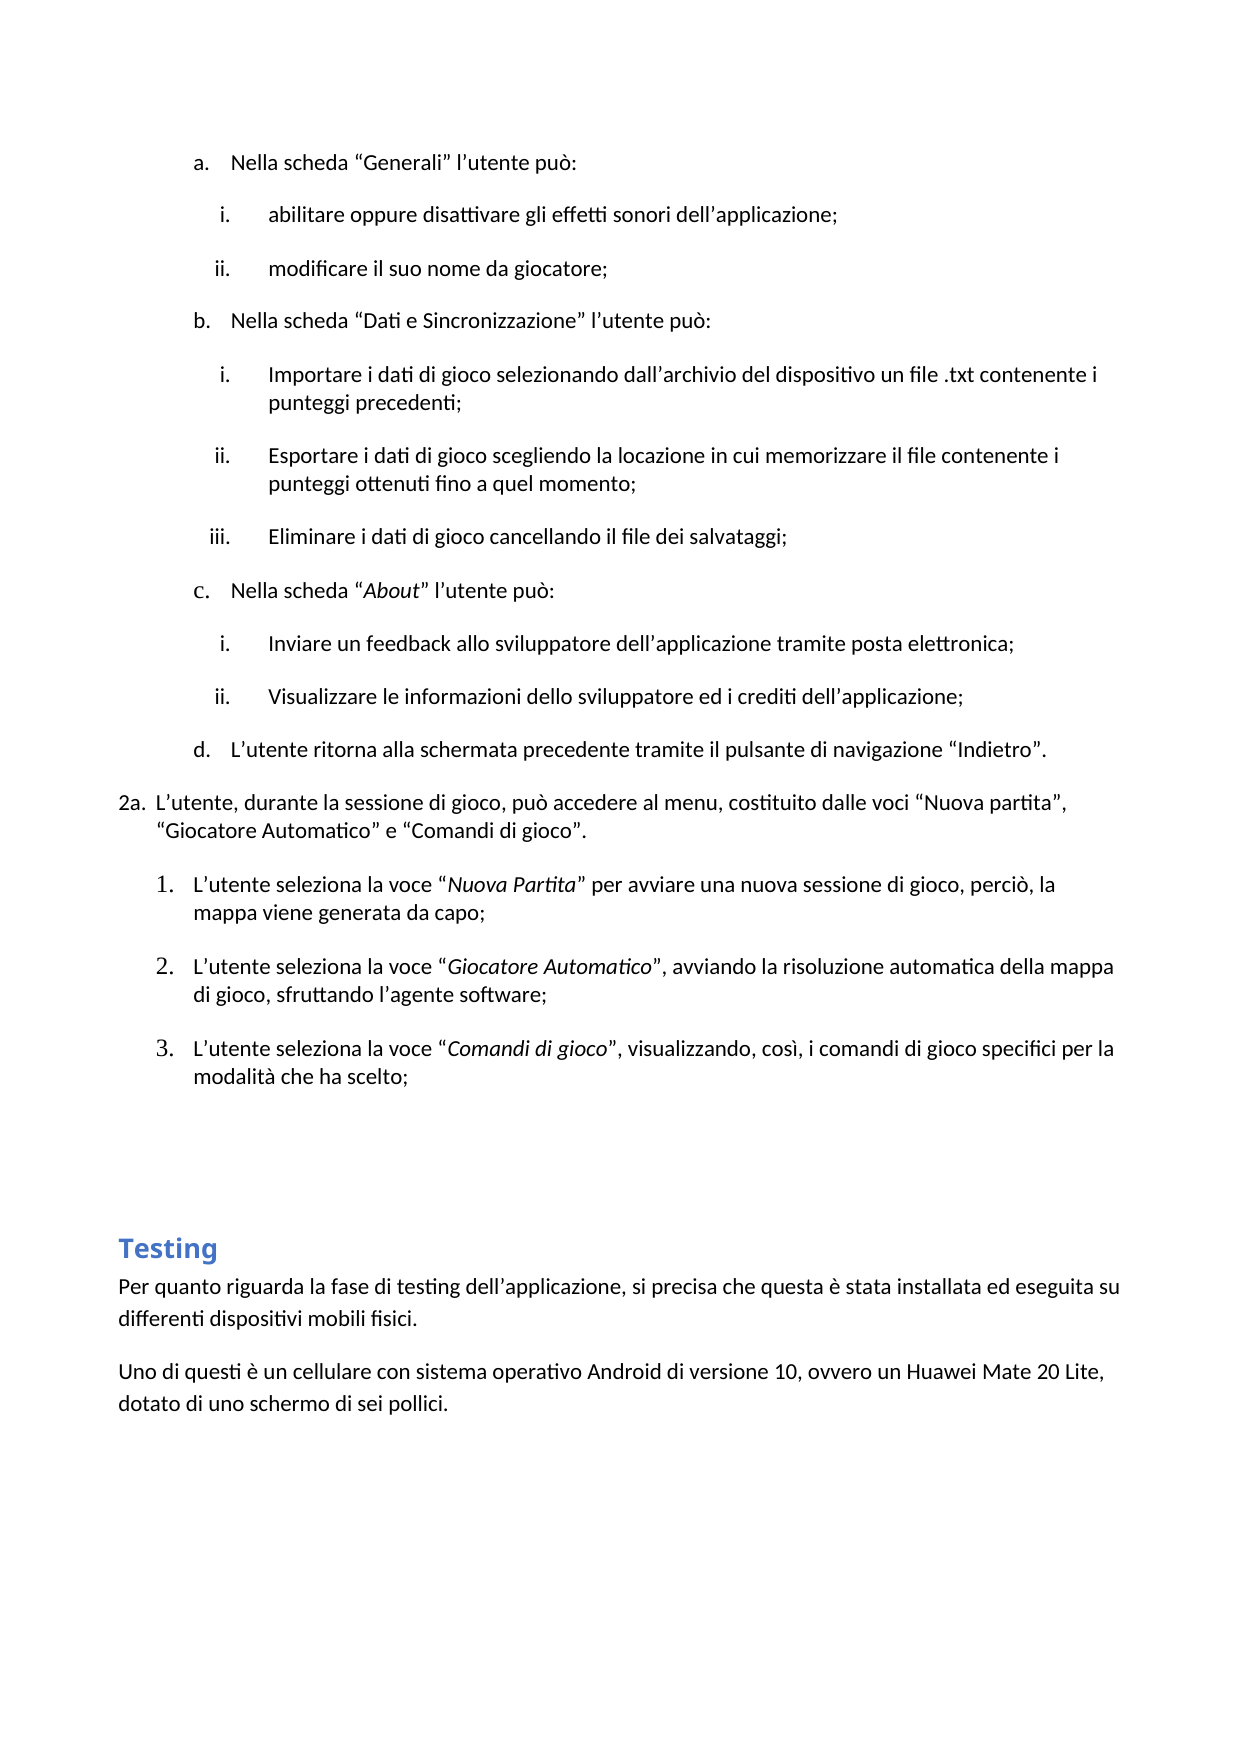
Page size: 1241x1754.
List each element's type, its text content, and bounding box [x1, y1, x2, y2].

list modificare il suo nome da giocatore; [231, 254, 1122, 282]
list L’utente seleziona la voce “Comandi di gioco”, visualizzando, così, i comandi di gioco specifici per la modalità che ha scelto; [156, 1033, 1122, 1090]
list Importare i dati di gioco selezionando dall’archivio del dispositivo un file .txt contenente i punteggi precedenti; [231, 360, 1122, 416]
list L’utente, durante la sessione di gioco, può accedere al menu, costituito dalle voci “Nuova partita”, “Giocatore Automatico” e “Comandi di gioco”. [118, 788, 1122, 844]
list abilitare oppure disattivare gli effetti sonori dell’applicazione; [231, 201, 1122, 229]
list L’utente ritorna alla schermata precedente tramite il pulsante di navigazione “Indietro”. [193, 735, 1122, 763]
list Esportare i dati di gioco scegliendo la locazione in cui memorizzare il file contenente i punteggi ottenuti fino a quel momento; [231, 441, 1122, 497]
list Nella scheda “Dati e Sincronizzazione” l’utente può: [193, 307, 1122, 335]
list L’utente seleziona la voce “Nuova Partita” per avviare una nuova sessione di gioco, perciò, la mappa viene generata da capo; [156, 869, 1122, 926]
text Uno di questi è un cellulare con sistema operativo Android di versione 10, ovvero un Huawei Mate 20 Lite, dotato di uno schermo di sei pollici. [118, 1357, 1122, 1417]
list Eliminare i dati di gioco cancellando il file dei salvataggi; [231, 522, 1122, 550]
text Per quanto riguarda la fase di testing dell’applicazione, si precisa che questa è stata installata ed eseguita su differenti dispositivi mobili fisici. [118, 1272, 1122, 1332]
list Visualizzare le informazioni dello sviluppatore ed i crediti dell’applicazione; [231, 682, 1122, 710]
list Nella scheda “Generali” l’utente può: [193, 148, 1122, 176]
list L’utente seleziona la voce “Giocatore Automatico”, avviando la risoluzione automatica della mappa di gioco, sfruttando l’agente software; [156, 951, 1122, 1008]
list Inviare un feedback allo sviluppatore dell’applicazione tramite posta elettronica; [231, 629, 1122, 657]
list Nella scheda “About” l’utente può: [193, 575, 1122, 604]
subtitle Testing [118, 1229, 1122, 1266]
